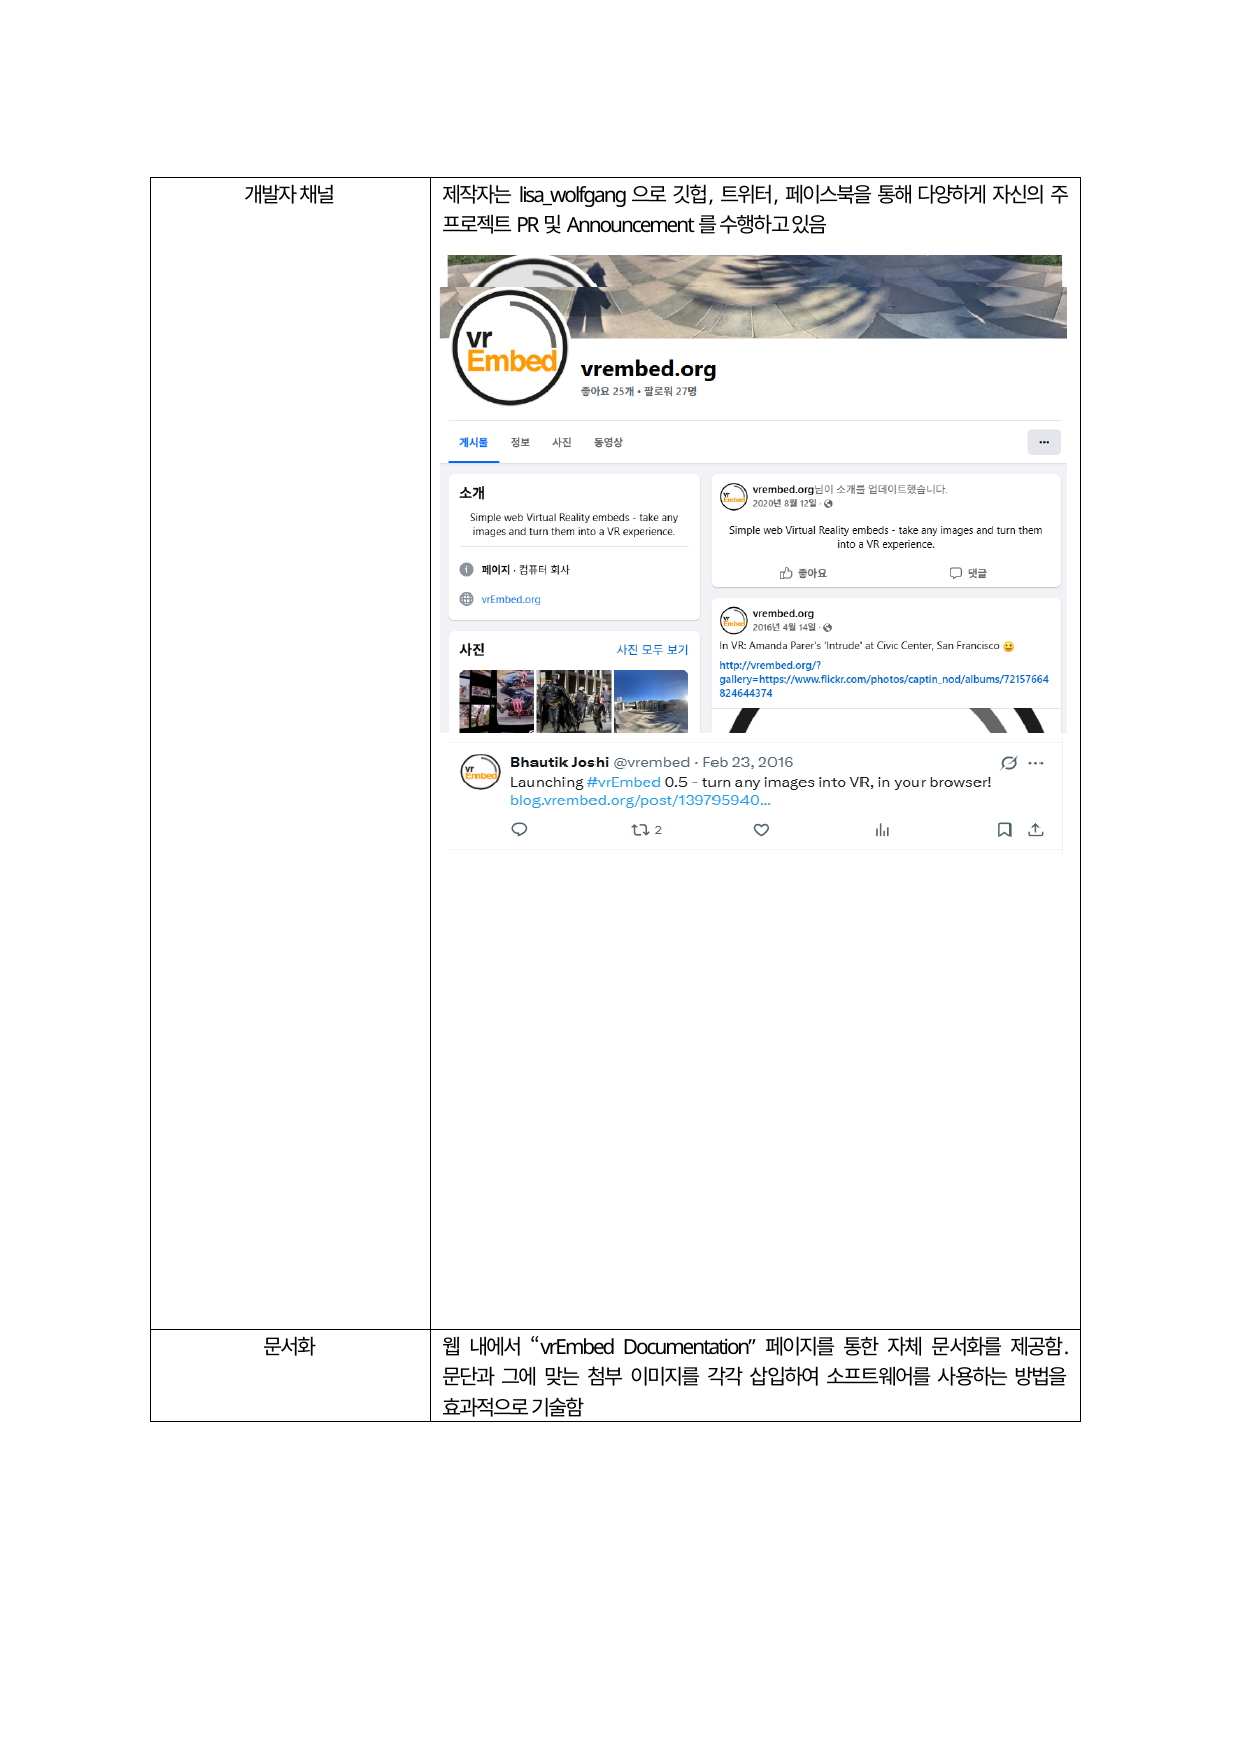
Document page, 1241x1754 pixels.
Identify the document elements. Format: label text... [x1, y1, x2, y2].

picture [439, 255, 1069, 855]
table_cell 개발자 채널 [151, 178, 430, 1329]
table_cell 웹 내에서 “vrEmbed Documentation” 페이지를 통한 자체 문서화를 제공함. 문단과 그에 맞는 첨부 이미지를 각각 삽입하여 소프트웨어를 사용하는 방법을 효과적으로 기술함 [431, 1330, 1080, 1421]
table_cell 제작자는 lisa_wolfgang으로 깃헙, 트위터, 페이스북을 통해 다양하게 자신의 주 프로젝트 PR및 Announcement를 수행하고 있음 [431, 178, 1080, 1329]
table_cell 문서화 [151, 1330, 430, 1421]
